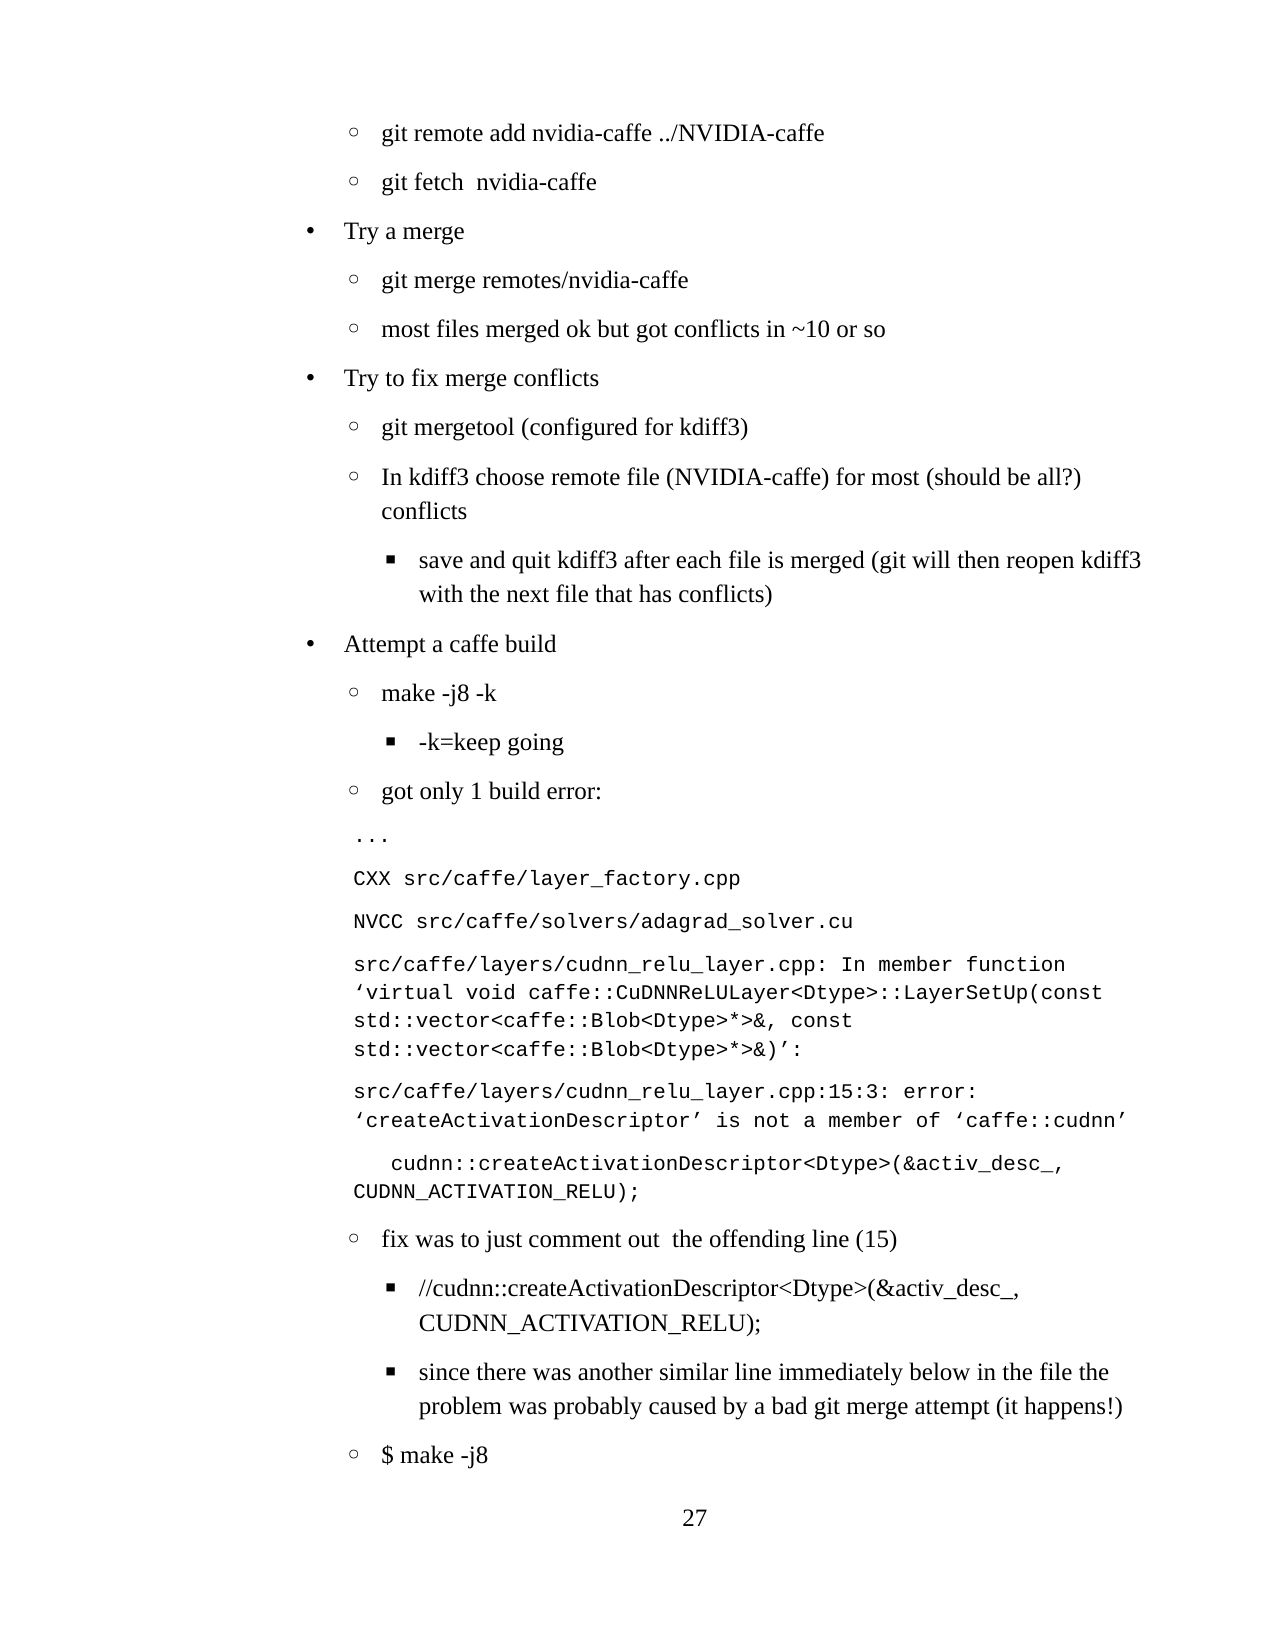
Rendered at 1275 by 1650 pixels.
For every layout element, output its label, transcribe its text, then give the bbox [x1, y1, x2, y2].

list -k=keep going [381, 727, 1158, 756]
list //cudnn::createActivationDescriptor<Dtype>(&activ_desc_, CUDNN_ACTIVATION_RELU); [381, 1273, 1158, 1336]
list Try to fix merge conflicts [306, 363, 1158, 392]
list Try a merge [306, 216, 1158, 245]
list most files merged ok but got conflicts in ~10 or so [344, 314, 1158, 343]
text NVCC src/caffe/solvers/adagrad_solver.cu [353, 911, 1158, 934]
list git remote add nvidia-caffe ../NVIDIA-caffe [344, 118, 1158, 147]
text src/caffe/layers/cudnn_relu_layer.cpp: In member function ‘virtual void caffe::CuDNNReLULayer<Dtype>::LayerSetUp(const std::vector<caffe::Blob<Dtype>*>&, const std::vector<caffe::Blob<Dtype>*>&)’: [353, 954, 1158, 1062]
text CXX src/caffe/layer_factory.cpp [353, 868, 1158, 891]
list since there was another similar line immediately below in the file the problem was probably caused by a bad git merge attempt (it happens!) [381, 1357, 1158, 1420]
list git mergetool (configured for kdiff3) [344, 412, 1158, 441]
list Attempt a caffe build [306, 629, 1158, 657]
list git merge remotes/nvidia-caffe [344, 265, 1158, 294]
text ... [353, 825, 1158, 848]
list $ make -j8 [344, 1440, 1158, 1469]
list got only 1 build error: [344, 776, 1158, 804]
list git fetch nvidia-caffe [344, 167, 1158, 196]
list In kdiff3 choose remote file (NVIDIA-caffe) for most (should be all?) conflicts [344, 462, 1158, 525]
list make -j8 -k [344, 678, 1158, 706]
text src/caffe/layers/cudnn_relu_layer.cpp:15:3: error: ‘createActivationDescriptor’ is not a member of ‘caffe::cudnn’ [353, 1082, 1158, 1133]
list save and quit kdiff3 after each file is merged (git will then reopen kdiff3 with the next file that has conflicts) [381, 545, 1158, 608]
list fix was to just comment out the offending line (15) [344, 1224, 1158, 1253]
text cudnn::createActivationDescriptor<Dtype>(&activ_desc_, CUDNN_ACTIVATION_RELU); [353, 1153, 1158, 1205]
